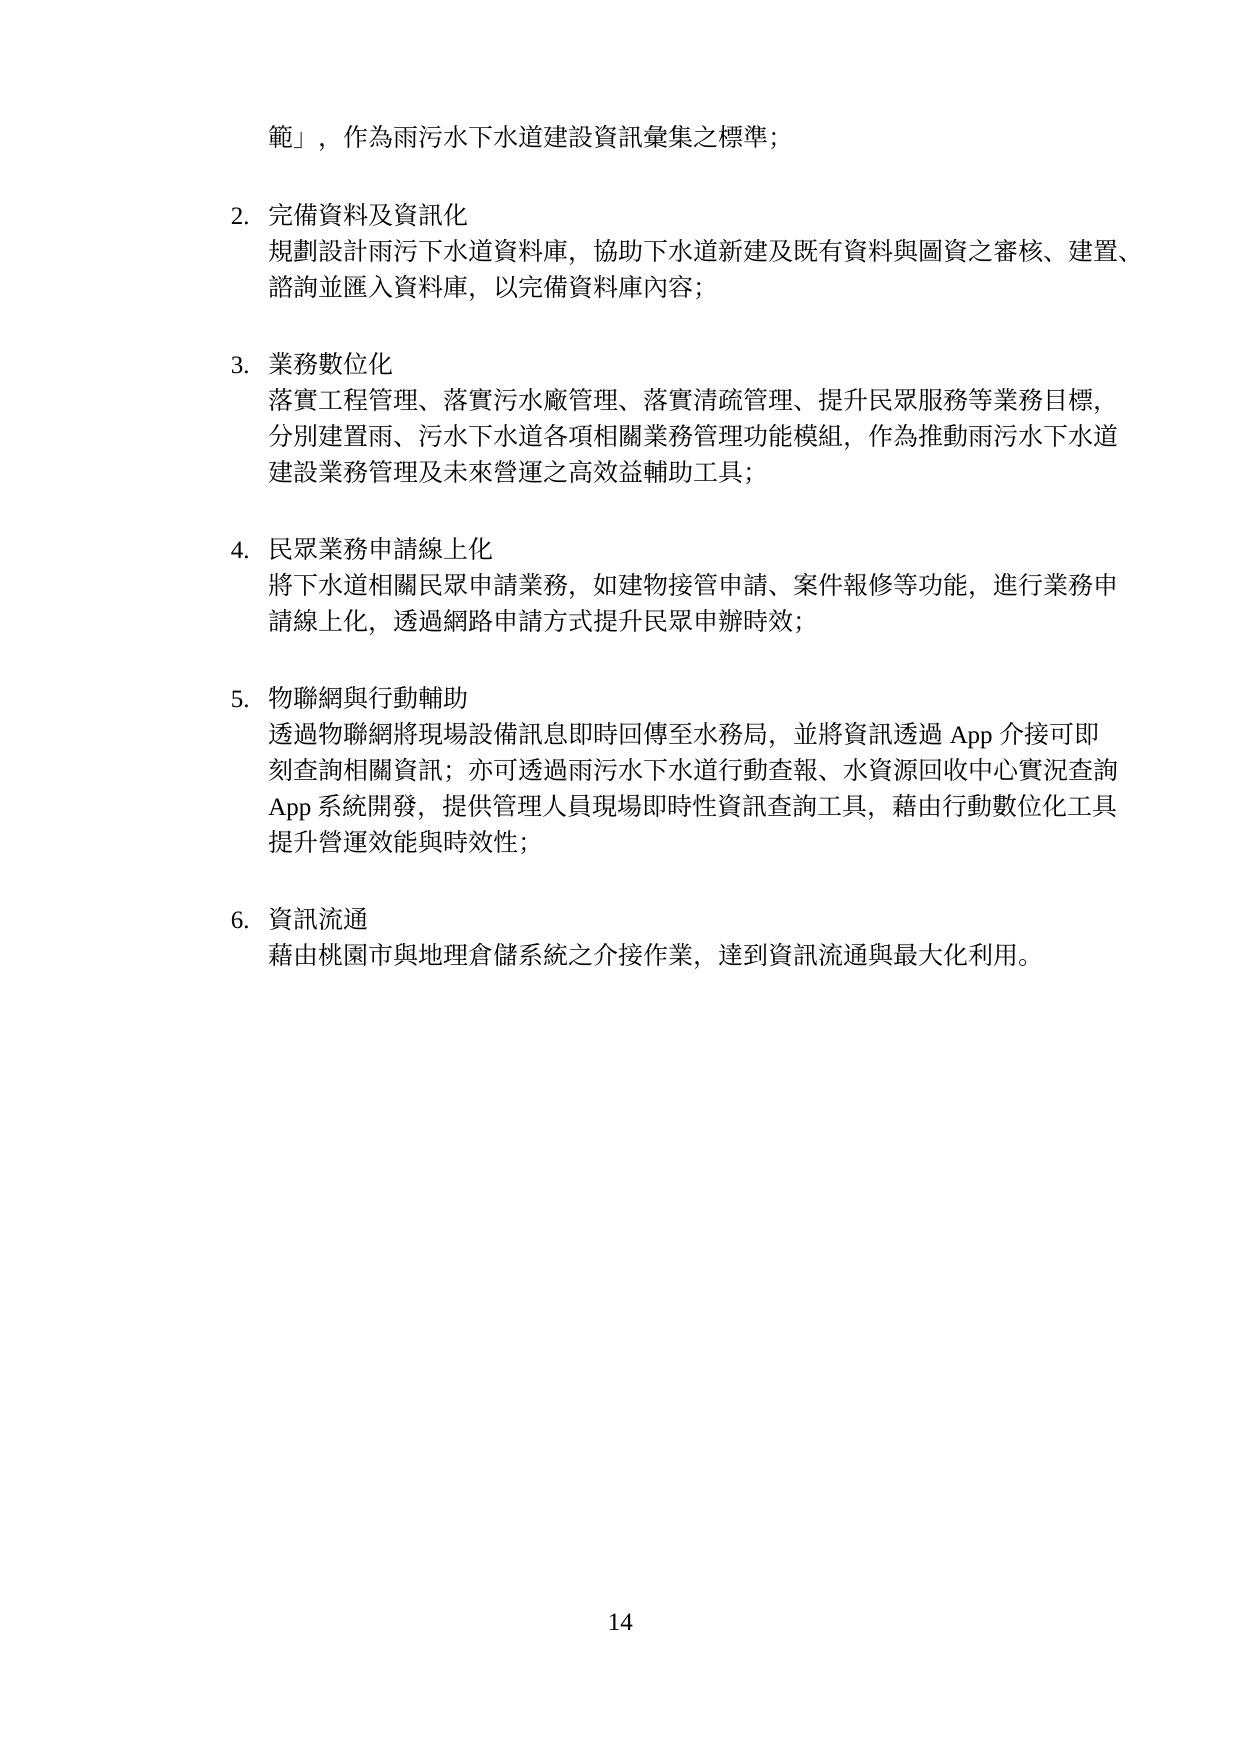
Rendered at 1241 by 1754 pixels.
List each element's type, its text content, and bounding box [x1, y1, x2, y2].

list 完備資料及資訊化 規劃設計雨污下水道資料庫，協助下水道新建及既有資料與圖資之審核、建置、諮詢並匯入資料庫，以完備資料庫內容； [231, 195, 1122, 332]
list 業務數位化 落實工程管理、落實污水廠管理、落實清疏管理、提升民眾服務等業務目標，分別建置雨、污水下水道各項相關業務管理功能模組，作為推動雨污水下水道建設業務管理及未來營運之高效益輔助工具； [231, 344, 1122, 517]
list 物聯網與行動輔助 透過物聯網將現場設備訊息即時回傳至水務局，並將資訊透過 App 介接可即刻查詢相關資訊；亦可透過雨污水下水道行動查報、水資源回收中心實況查詢 App 系統開發，提供管理人員現場即時性資訊查詢工具，藉由行動數位化工具提升營運效能與時效性； [231, 678, 1122, 887]
list 範」，作為雨污水下水道建設資訊彙集之標準； [231, 118, 1122, 183]
list 資訊流通 藉由桃園市與地理倉儲系統之介接作業，達到資訊流通與最大化利用。 [231, 899, 1122, 1000]
list 民眾業務申請線上化 將下水道相關民眾申請業務，如建物接管申請、案件報修等功能，進行業務申請線上化，透過網路申請方式提升民眾申辦時效； [231, 529, 1122, 666]
